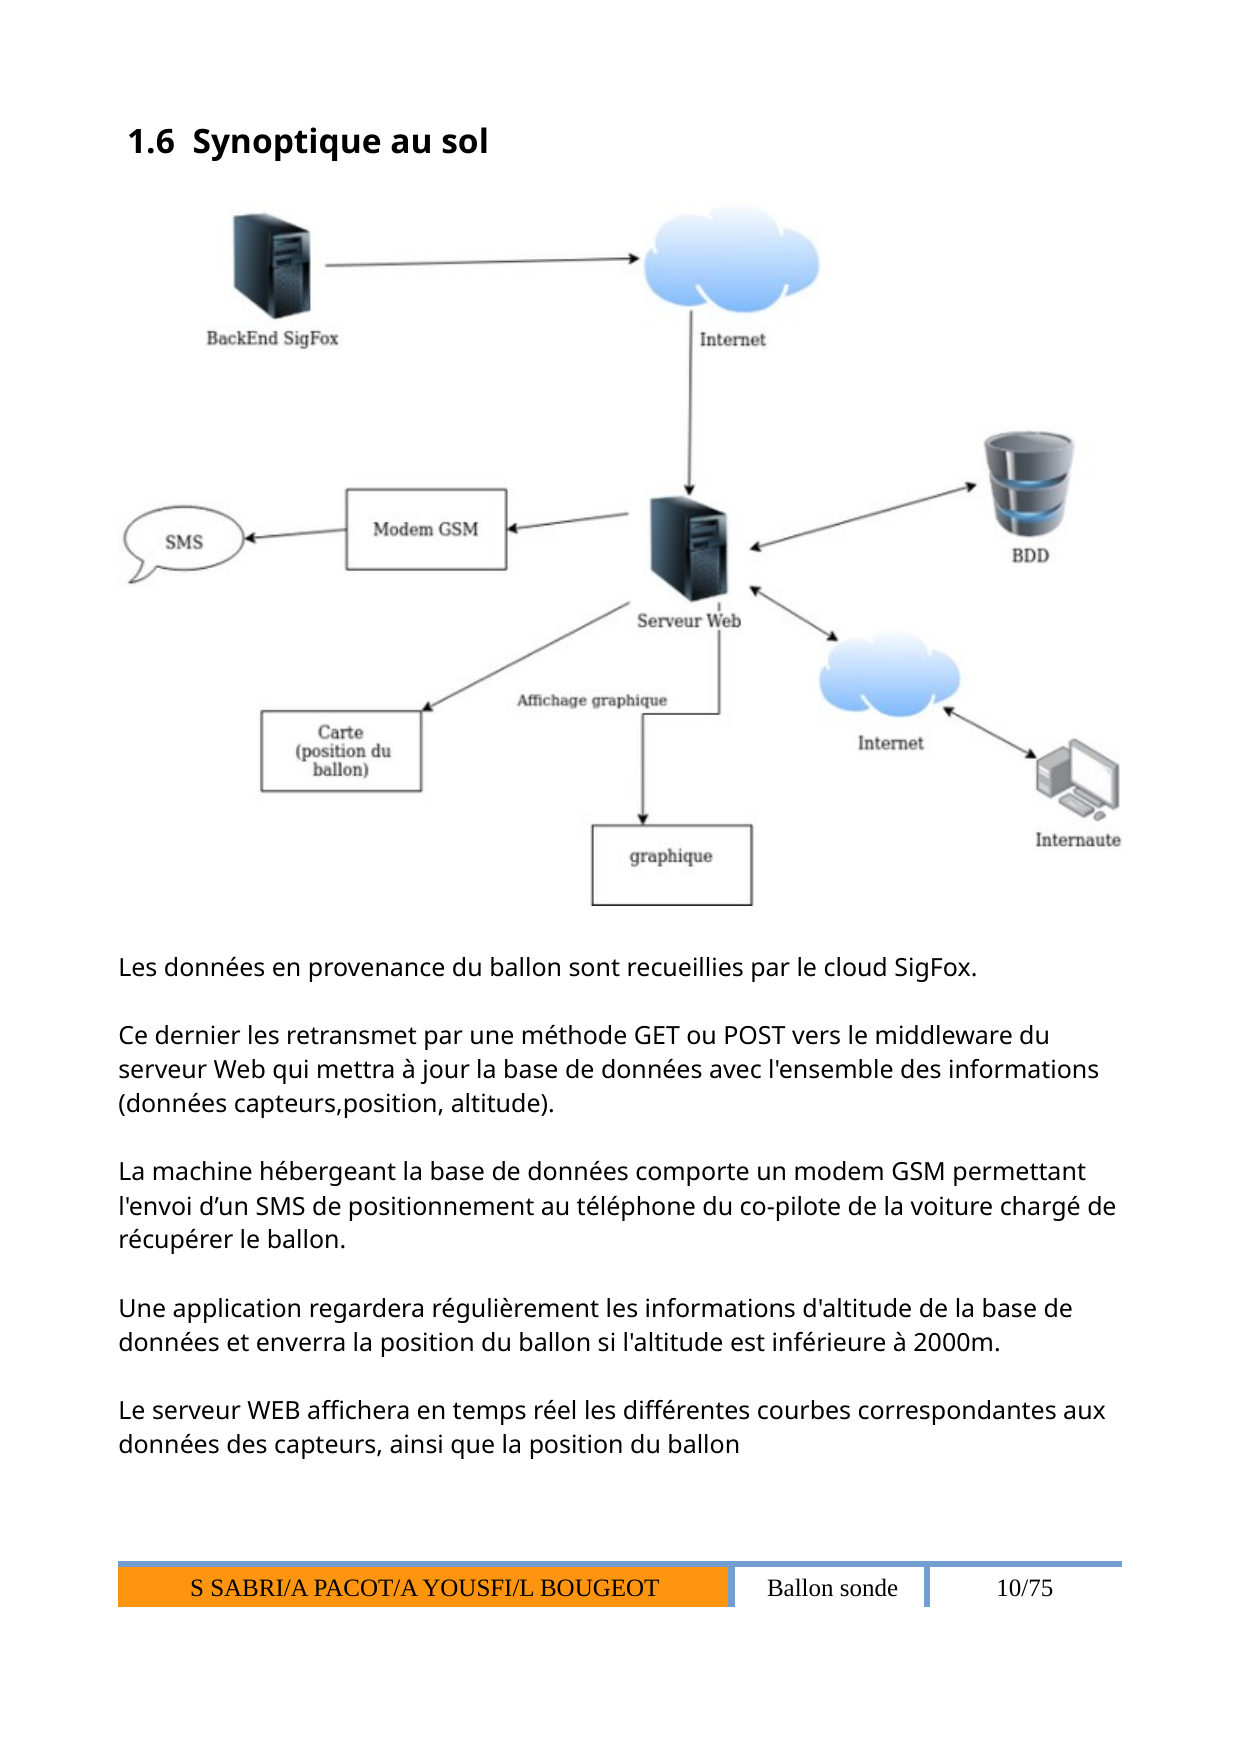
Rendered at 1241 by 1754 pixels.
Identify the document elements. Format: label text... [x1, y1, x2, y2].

text Ce dernier les retransmet par une méthode GET ou POST vers le middleware du serveur Web qui mettra à jour la base de données avec l'ensemble des informations (données capteurs,position, altitude). [118, 1018, 1122, 1120]
picture [118, 200, 1123, 906]
text Les données en provenance du ballon sont recueillies par le cloud SigFox. [118, 950, 1122, 984]
text La machine hébergeant la base de données comporte un modem GSM permettant l'envoi d’un SMS de positionnement au téléphone du co-pilote de la voiture chargé de récupérer le ballon. [118, 1154, 1122, 1256]
text Une application regardera régulièrement les informations d'altitude de la base de données et enverra la position du ballon si l'altitude est inférieure à 2000m. [118, 1290, 1122, 1358]
text Le serveur WEB affichera en temps réel les différentes courbes correspondantes aux données des capteurs, ainsi que la position du ballon [118, 1392, 1122, 1461]
subtitle Synoptique au sol [118, 118, 1122, 164]
